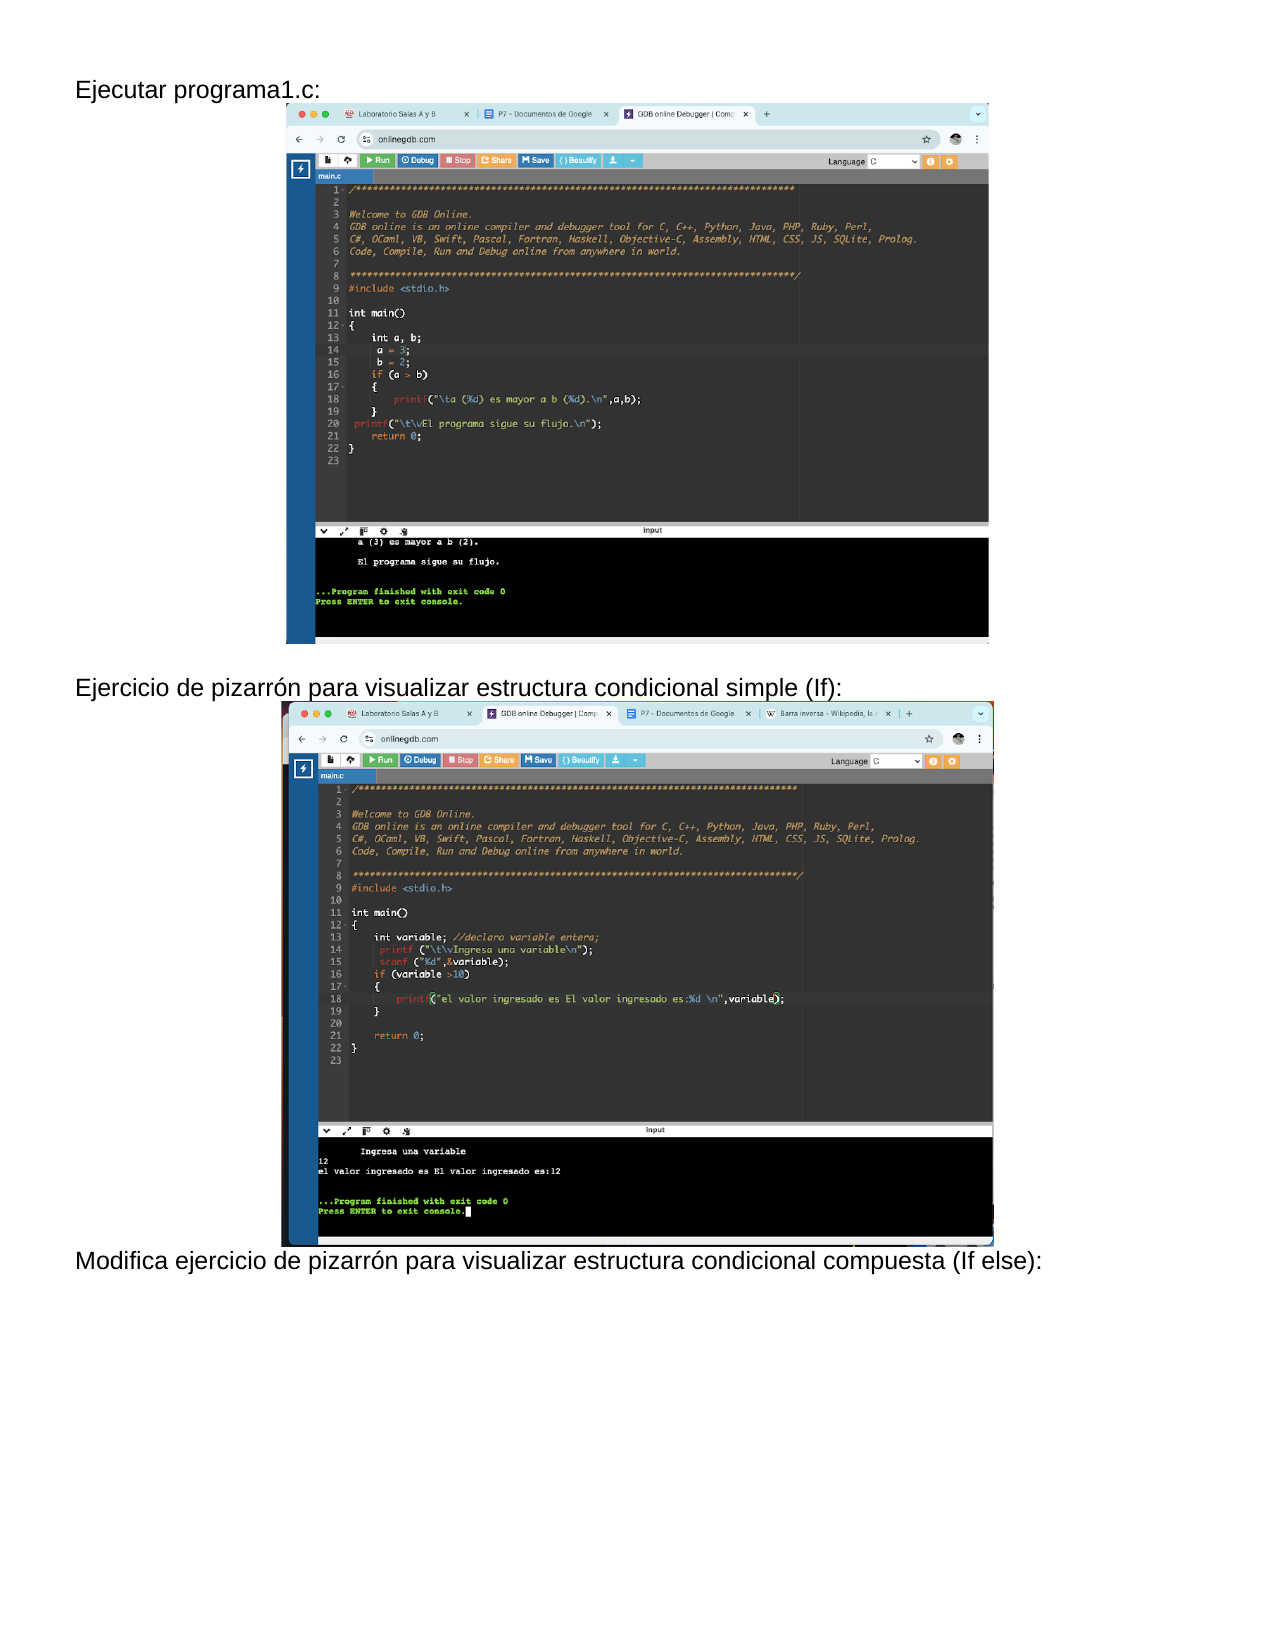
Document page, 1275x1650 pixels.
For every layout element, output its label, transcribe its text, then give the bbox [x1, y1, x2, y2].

text Modifica ejercicio de pizarrón para visualizar estructura condicional compuesta (If else): [75, 1246, 1200, 1275]
text Ejercicio de pizarrón para visualizar estructura condicional simple (If): [75, 672, 1200, 701]
text Ejecutar programa1.c: [75, 75, 1200, 104]
